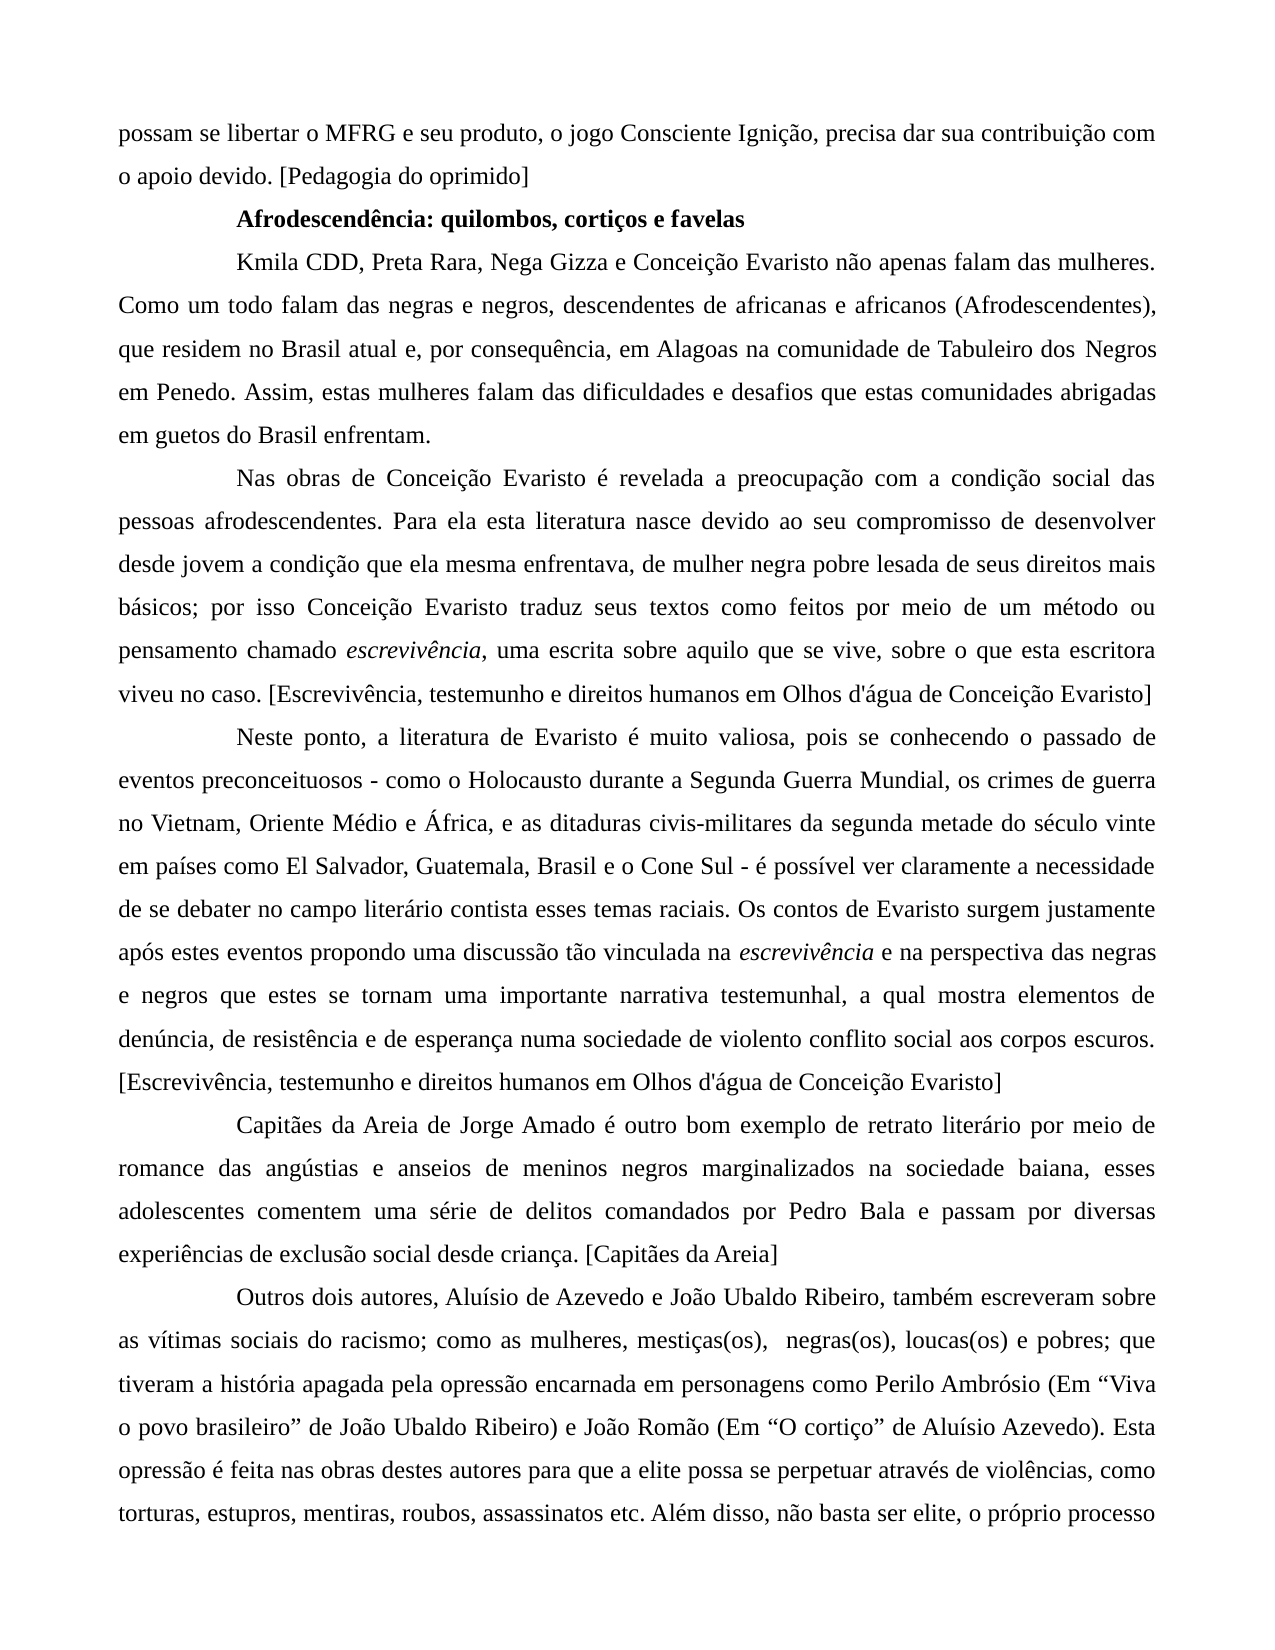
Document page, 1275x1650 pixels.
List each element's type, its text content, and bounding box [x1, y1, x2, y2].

text Afrodescendência: quilombos, cortiços e favelas [118, 204, 1157, 233]
text Neste ponto, a literatura de Evaristo é muito valiosa, pois se conhecendo o passado de eventos preconceituosos - como o Holocausto durante a Segunda Guerra Mundial, os crimes de guerra no Vietnam, Oriente Médio e África, e as ditaduras civis-militares da segunda metade do século vinte em países como El Salvador, Guatemala, Brasil e o Cone Sul - é possível ver claramente a necessidade de se debater no campo literário contista esses temas raciais. Os contos de Evaristo surgem justamente após estes eventos propondo uma discussão tão vinculada na escrevivência e na perspectiva das negras e negros que estes se tornam uma importante narrativa testemunhal, a qual mostra elementos de denúncia, de resistência e de esperança numa sociedade de violento conflito social aos corpos escuros. [Escrevivência, testemunho e direitos humanos em Olhos d'água de Conceição Evaristo] [118, 722, 1157, 1096]
text possam se libertar o MFRG e seu produto, o jogo Consciente Ignição, precisa dar sua contribuição com o apoio devido. [Pedagogia do oprimido] [118, 118, 1157, 190]
text Kmila CDD, Preta Rara, Nega Gizza e Conceição Evaristo não apenas falam das mulheres. Como um todo falam das negras e negros, descendentes de africanas e africanos (Afrodescendentes), que residem no Brasil atual e, por consequência, em Alagoas na comunidade de Tabuleiro dos Negros em Penedo. Assim, estas mulheres falam das dificuldades e desafios que estas comunidades abrigadas em guetos do Brasil enfrentam. [118, 247, 1157, 449]
text Capitães da Areia de Jorge Amado é outro bom exemplo de retrato literário por meio de romance das angústias e anseios de meninos negros marginalizados na sociedade baiana, esses adolescentes comentem uma série de delitos comandados por Pedro Bala e passam por diversas experiências de exclusão social desde criança. [Capitães da Areia] [118, 1110, 1157, 1268]
text Nas obras de Conceição Evaristo é revelada a preocupação com a condição social das pessoas afrodescendentes. Para ela esta literatura nasce devido ao seu compromisso de desenvolver desde jovem a condição que ela mesma enfrentava, de mulher negra pobre lesada de seus direitos mais básicos; por isso Conceição Evaristo traduz seus textos como feitos por meio de um método ou pensamento chamado escrevivência, uma escrita sobre aquilo que se vive, sobre o que esta escritora viveu no caso. [Escrevivência, testemunho e direitos humanos em Olhos d'água de Conceição Evaristo] [118, 463, 1157, 707]
text Outros dois autores, Aluísio de Azevedo e João Ubaldo Ribeiro, também escreveram sobre as vítimas sociais do racismo; como as mulheres, mestiças(os), negras(os), loucas(os) e pobres; que tiveram a história apagada pela opressão encarnada em personagens como Perilo Ambrósio (Em “Viva o povo brasileiro” de João Ubaldo Ribeiro) e João Romão (Em “O cortiço” de Aluísio Azevedo). Esta opressão é feita nas obras destes autores para que a elite possa se perpetuar através de violências, como torturas, estupros, mentiras, roubos, assassinatos etc. Além disso, não basta ser elite, o próprio processo [118, 1282, 1157, 1527]
